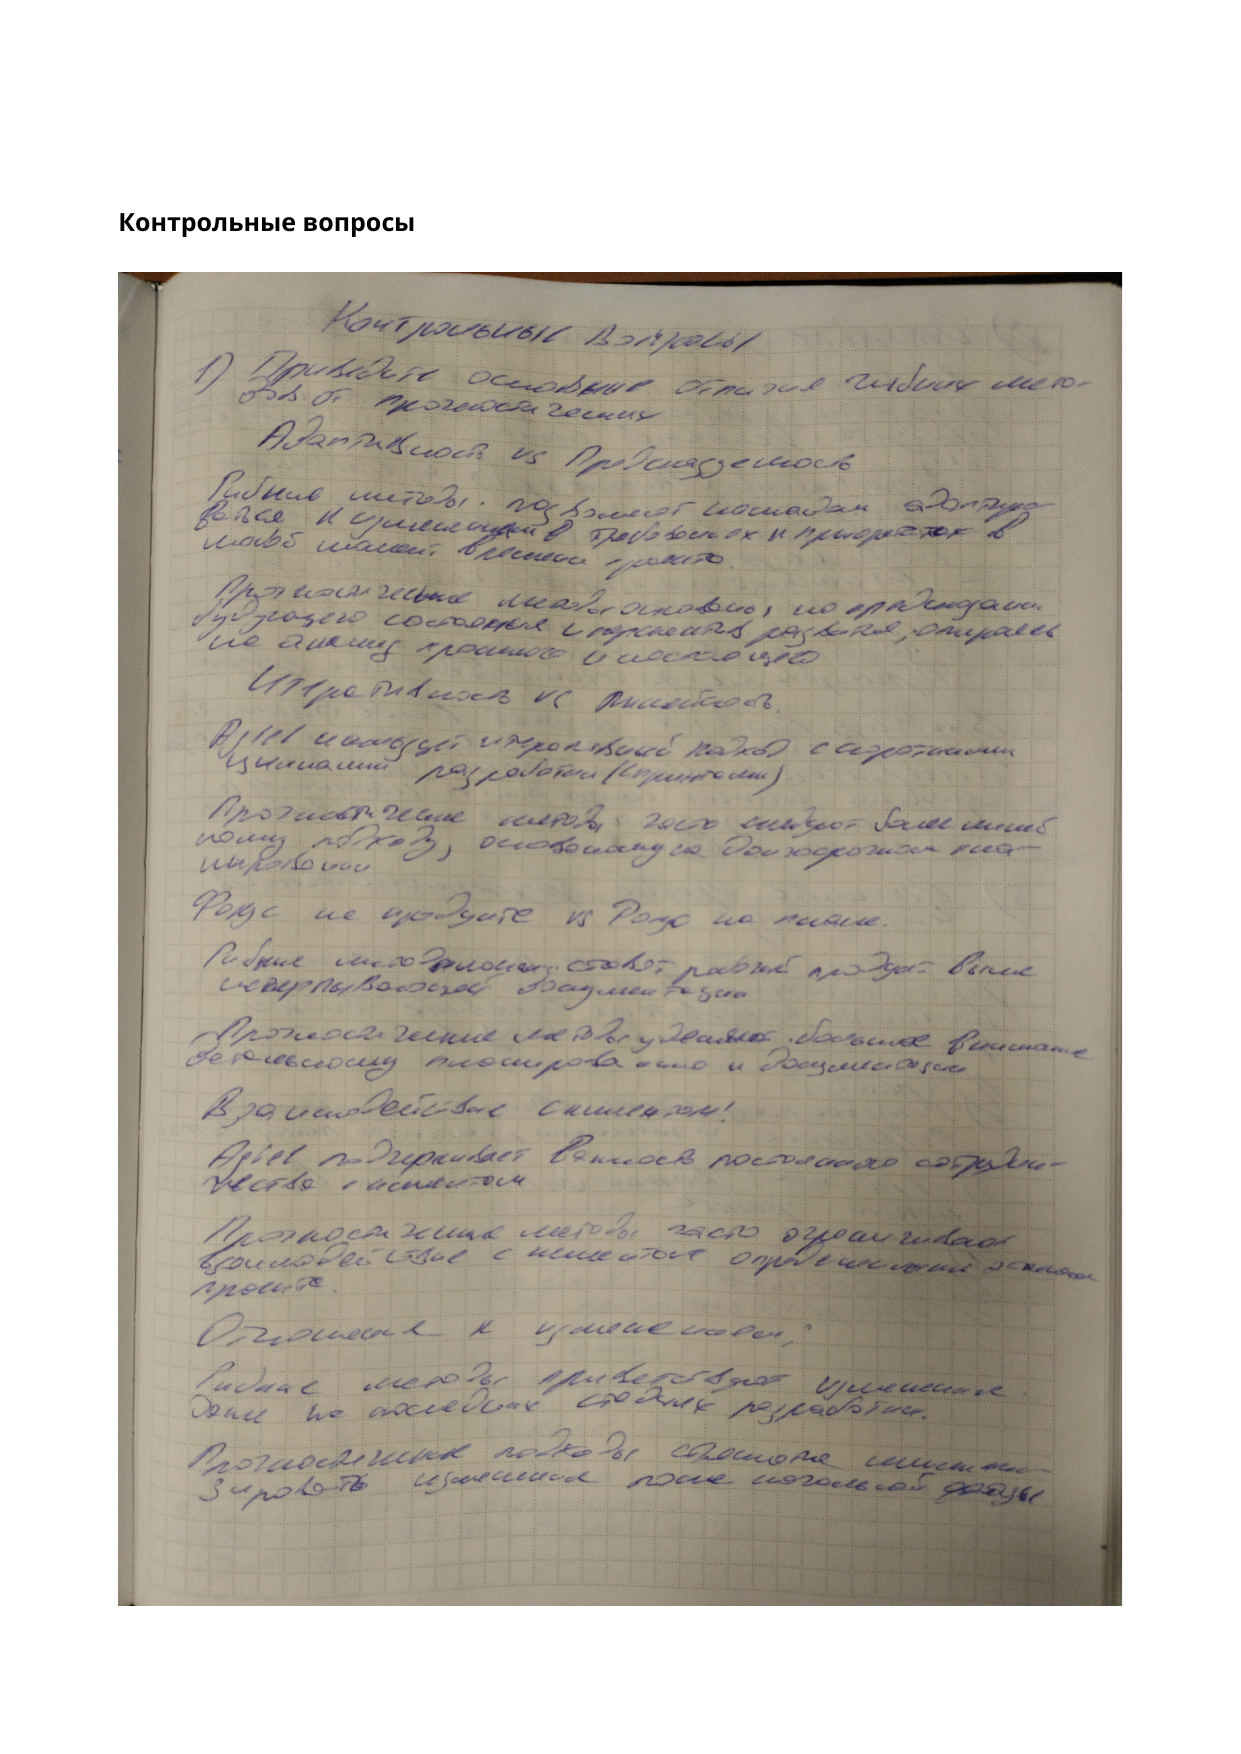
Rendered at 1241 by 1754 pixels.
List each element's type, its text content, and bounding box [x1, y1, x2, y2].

picture [118, 272, 1123, 1606]
text Контрольные вопросы [118, 204, 1122, 238]
